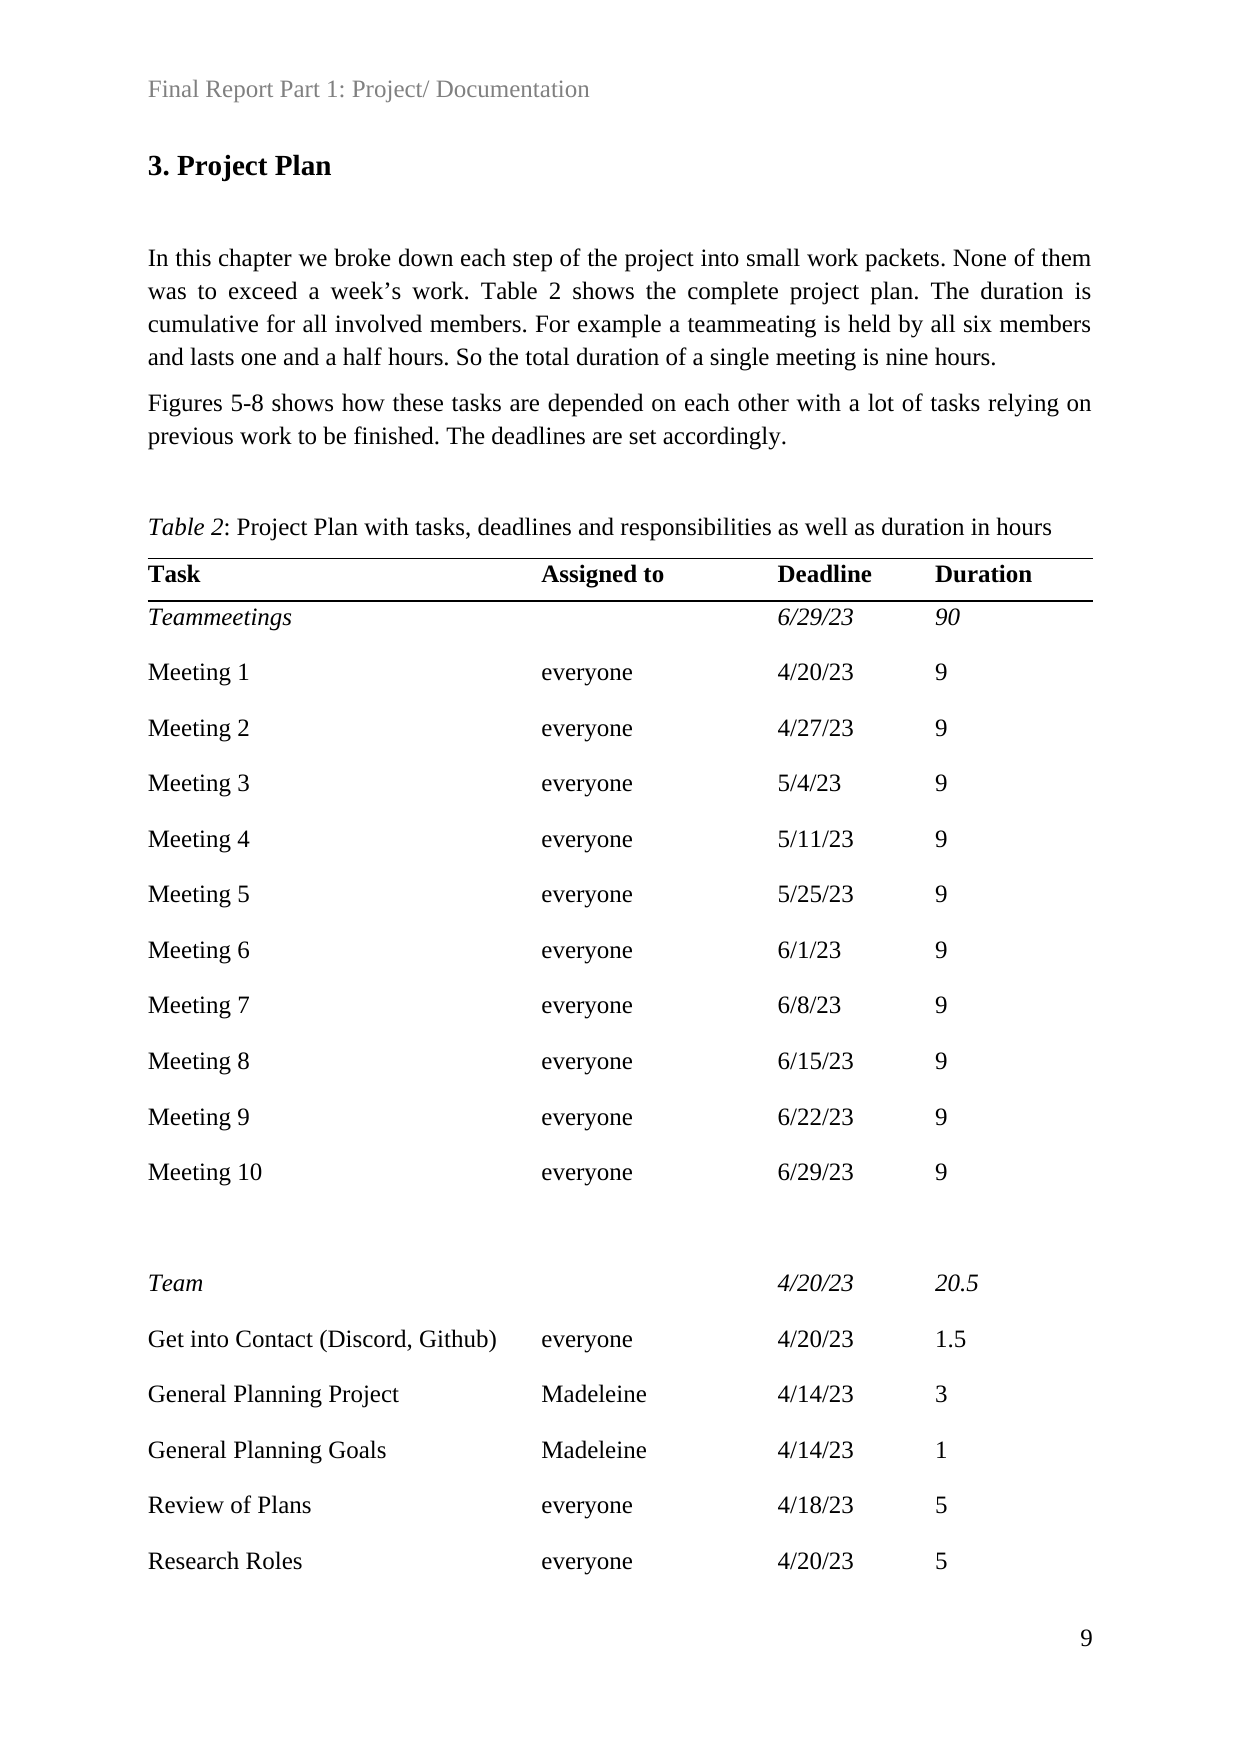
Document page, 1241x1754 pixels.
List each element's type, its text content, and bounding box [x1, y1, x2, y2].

table_cell 3 [935, 1379, 1093, 1435]
table_cell 9 [935, 880, 1093, 935]
table_cell everyone [541, 991, 777, 1046]
table_cell everyone [541, 1546, 777, 1601]
table_cell General Planning Goals [148, 1435, 541, 1490]
table_cell [935, 1213, 1093, 1268]
table_cell 20.04.23 [778, 1324, 935, 1379]
table_cell 20.04.23 [778, 1268, 935, 1324]
table_cell Team [148, 1268, 541, 1324]
table_cell 9 [935, 658, 1093, 713]
table_cell Meeting 3 [148, 769, 541, 824]
table_cell Research Roles [148, 1546, 541, 1601]
table_header Task [148, 559, 541, 600]
table_cell everyone [541, 658, 777, 713]
table_cell everyone [541, 824, 777, 879]
table_cell everyone [541, 1157, 777, 1213]
table_cell [541, 1268, 777, 1324]
table_cell General Planning Project [148, 1379, 541, 1435]
text In this chapter we broke down each step of the project into small work packets. None of them was to exceed a week’s work. Table 2 shows the complete project plan. The duration is cumulative for all involved members. For example a teammeating is held by all six members and lasts one and a half hours. So the total duration of a single meeting is nine hours. [148, 243, 1093, 371]
table_cell everyone [541, 1324, 777, 1379]
table_cell 27.04.23 [778, 713, 935, 768]
table_cell 9 [935, 713, 1093, 768]
table_cell 11.05.23 [778, 824, 935, 879]
table_cell 9 [935, 1157, 1093, 1213]
table_cell 25.05.23 [778, 880, 935, 935]
table_cell 1 [935, 1435, 1093, 1490]
table_cell [541, 1213, 777, 1268]
table_cell 90 [935, 602, 1093, 657]
table_cell Meeting 7 [148, 991, 541, 1046]
table_cell 29.06.23 [778, 1157, 935, 1213]
table_cell Madeleine [541, 1379, 777, 1435]
table_cell Review of Plans [148, 1490, 541, 1546]
table_cell Meeting 10 [148, 1157, 541, 1213]
table_header Assigned to [541, 559, 777, 600]
table_cell [778, 1213, 935, 1268]
table_cell 9 [935, 1046, 1093, 1102]
table_cell [541, 602, 777, 657]
table_cell Meeting 6 [148, 935, 541, 991]
table_cell everyone [541, 1102, 777, 1157]
table_cell Meeting 8 [148, 1046, 541, 1102]
table_cell 01.06.23 [778, 935, 935, 991]
text Figures 5-8 shows how these tasks are depended on each other with a lot of tasks relying on previous work to be finished. The deadlines are set accordingly. [148, 388, 1093, 450]
table_cell 1.5 [935, 1324, 1093, 1379]
table_cell 29.06.23 [778, 602, 935, 657]
table_cell everyone [541, 1490, 777, 1546]
table_cell everyone [541, 880, 777, 935]
table_cell everyone [541, 1046, 777, 1102]
table_cell 9 [935, 991, 1093, 1046]
table_cell 20.5 [935, 1268, 1093, 1324]
table_cell 9 [935, 935, 1093, 991]
table_cell Meeting 2 [148, 713, 541, 768]
table_header Duration [935, 559, 1093, 600]
table_cell Meeting 5 [148, 880, 541, 935]
table_cell 9 [935, 769, 1093, 824]
table_cell Get into Contact (Discord, Github) [148, 1324, 541, 1379]
table_cell 20.04.23 [778, 1546, 935, 1601]
table_cell Madeleine [541, 1435, 777, 1490]
text Table 2: Project Plan with tasks, deadlines and responsibilities as well as duration in hours [148, 512, 1093, 541]
table_cell everyone [541, 935, 777, 991]
table_cell 14.04.23 [778, 1435, 935, 1490]
subtitle 3. Project Plan [148, 148, 1093, 181]
table_cell everyone [541, 713, 777, 768]
table_cell 14.04.23 [778, 1379, 935, 1435]
table_cell 15.06.23 [778, 1046, 935, 1102]
table_cell Meeting 1 [148, 658, 541, 713]
table_cell 08.06.23 [778, 991, 935, 1046]
table_header Deadline [778, 559, 935, 600]
table_cell 5 [935, 1490, 1093, 1546]
table_cell Teammeetings [148, 602, 541, 657]
table_cell [148, 1213, 541, 1268]
table_cell everyone [541, 769, 777, 824]
table_cell 22.06.23 [778, 1102, 935, 1157]
table_cell 04.05.23 [778, 769, 935, 824]
table_cell Meeting 4 [148, 824, 541, 879]
table_cell Meeting 9 [148, 1102, 541, 1157]
table_cell 9 [935, 824, 1093, 879]
table_cell 18.04.23 [778, 1490, 935, 1546]
table_cell 20.04.23 [778, 658, 935, 713]
table_cell 5 [935, 1546, 1093, 1601]
table_cell 9 [935, 1102, 1093, 1157]
